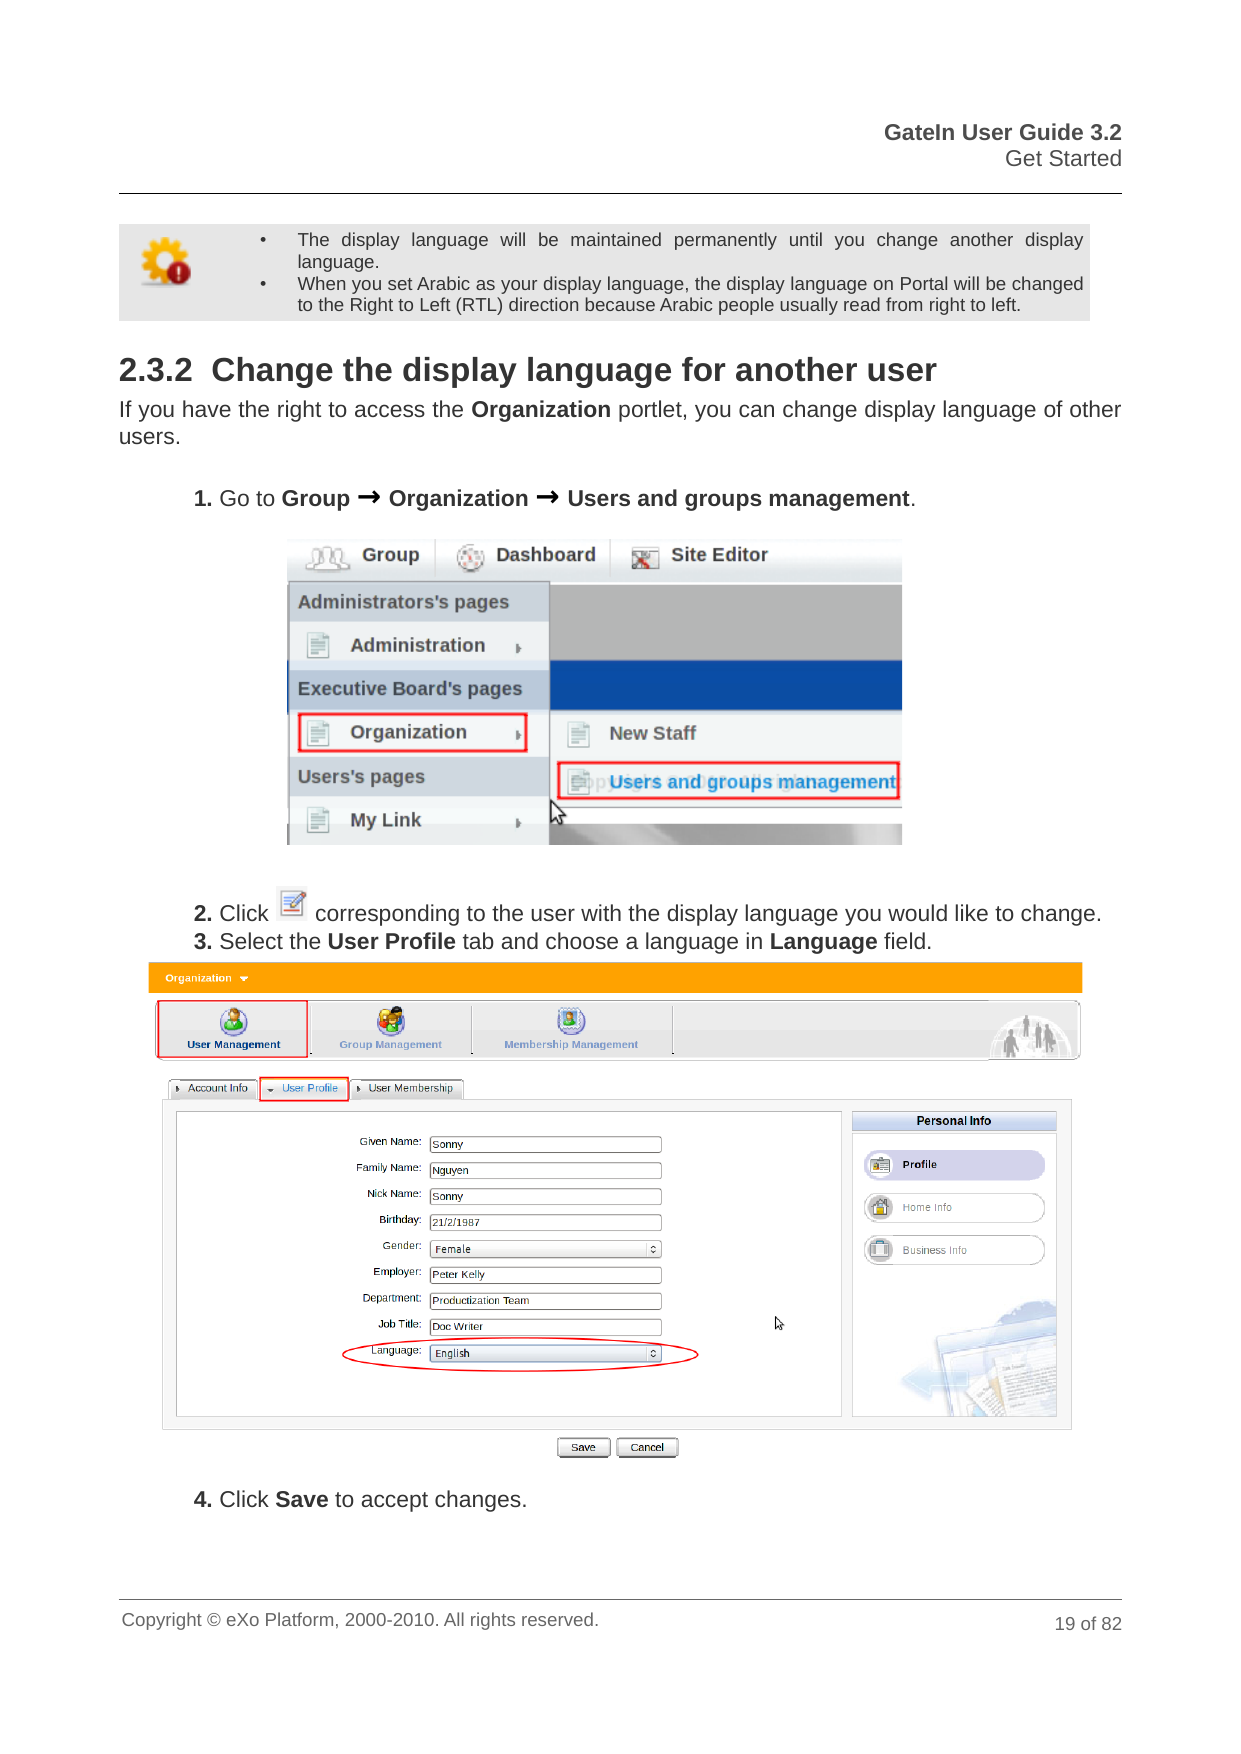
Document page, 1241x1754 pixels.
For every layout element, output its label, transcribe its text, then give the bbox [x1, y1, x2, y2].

text If you have the right to access the Organization portlet, you can change display language of other users. [118, 396, 1122, 449]
table_header [119, 224, 217, 321]
list 2. Clickcorresponding to the user with the display language you would like to change. [156, 879, 1122, 928]
table_header The display language will be maintained permanently until you change another display language. When you set Arabic as your display language, the display language on Portal will be changed to the Right to Left (RTL) direction because Arabic people usually read from right to left. [217, 224, 1090, 321]
list 3. Select the User Profile tab and choose a language in Language field. [156, 928, 1122, 954]
list 1. Go to Group → Organization → Users and groups management. [156, 476, 1122, 515]
subtitle Change the display language for another user [118, 351, 1122, 389]
list 4. Click Save to accept changes. [156, 954, 1122, 1512]
picture [276, 886, 308, 921]
picture [140, 237, 191, 288]
picture [148, 962, 1083, 1479]
picture [287, 539, 903, 845]
